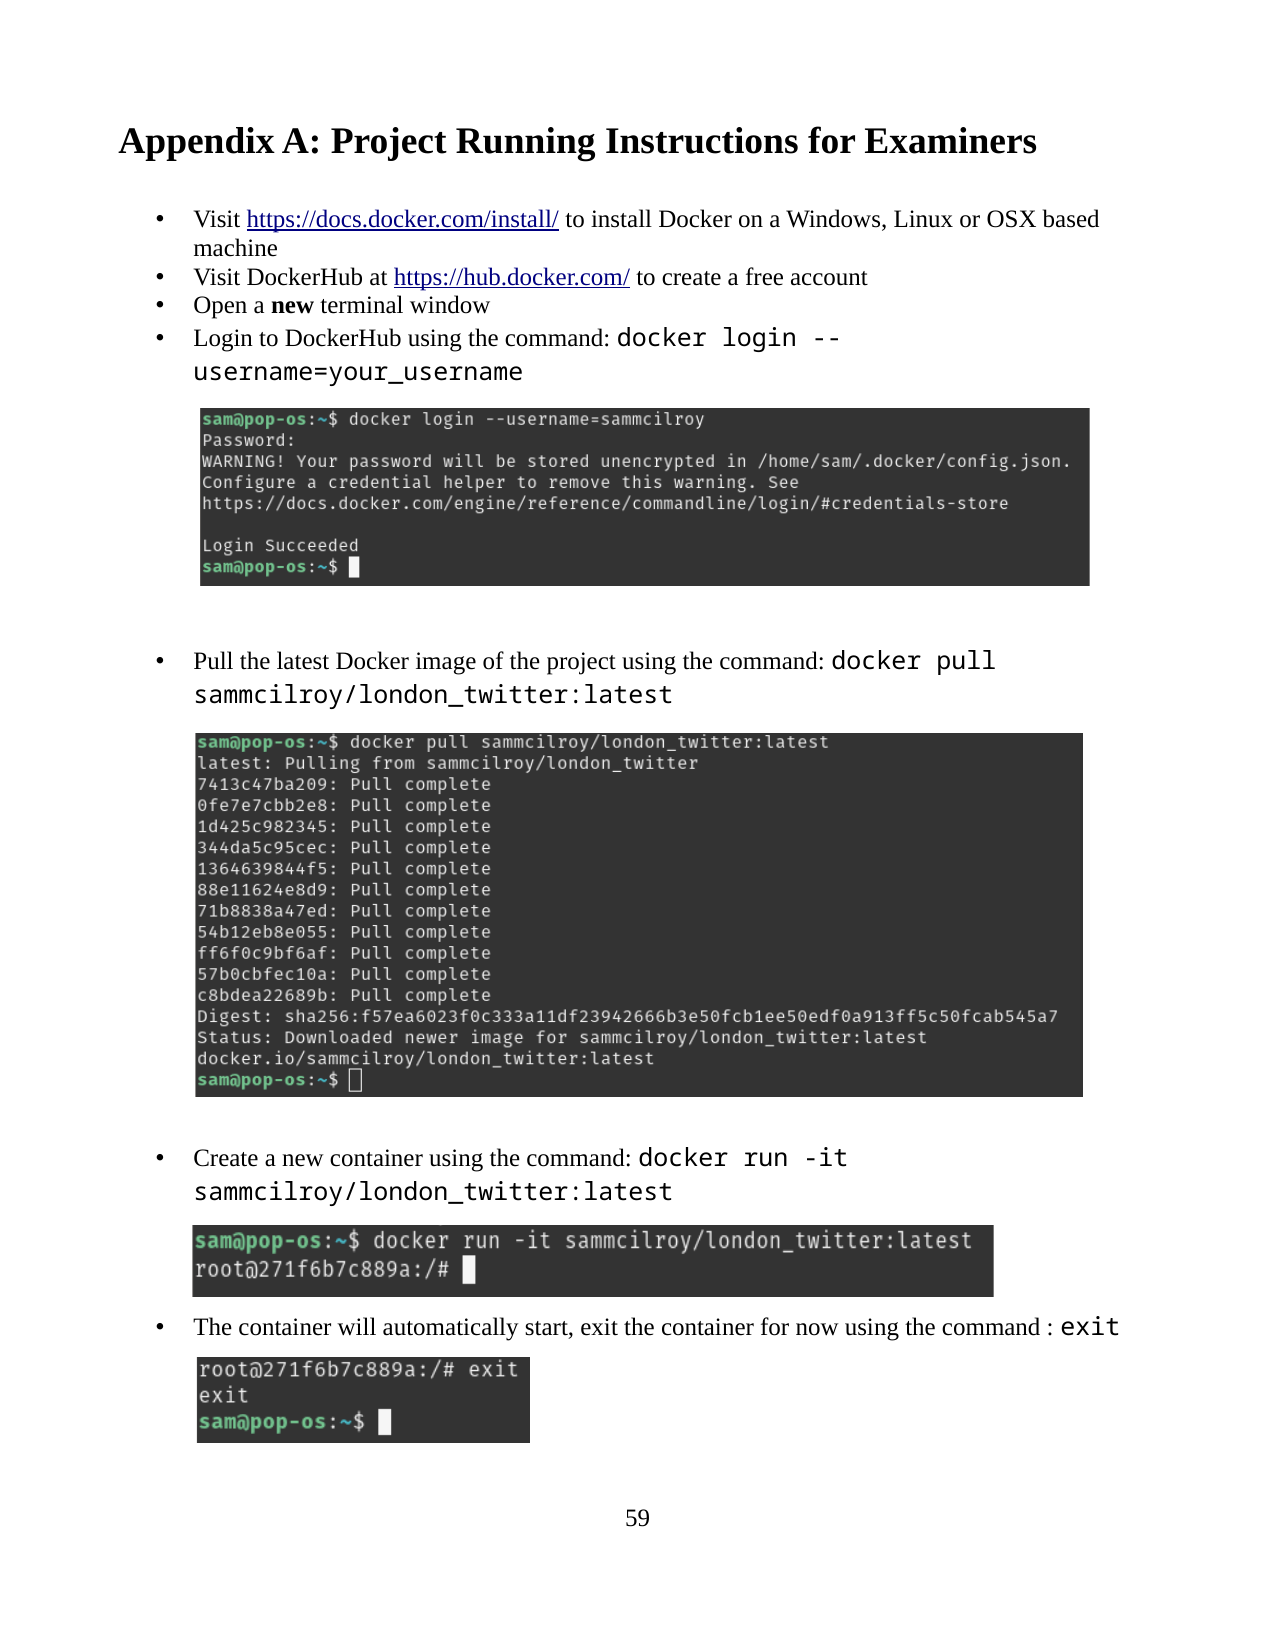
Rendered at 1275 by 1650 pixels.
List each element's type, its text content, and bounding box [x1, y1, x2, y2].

picture [200, 408, 1090, 586]
list Visit DockerHub at https://hub.docker.com/ to create a free account [156, 262, 1157, 291]
text Appendix A: Project Running Instructions for Examiners [118, 118, 1157, 161]
picture [192, 1225, 994, 1297]
picture [196, 1357, 530, 1443]
list Pull the latest Docker image of the project using the command: docker pull sammcilroy/london_twitter:latest [156, 642, 1157, 711]
list Create a new container using the command: docker run -it sammcilroy/london_twitter:latest [156, 1140, 1157, 1208]
list Open a new terminal window [156, 291, 1157, 319]
list The container will automatically start, exit the container for now using the command : exit [156, 1308, 1157, 1342]
list Visit https://docs.docker.com/install/ to install Docker on a Windows, Linux or OSX based machine [156, 204, 1157, 262]
list Login to DockerHub using the command: docker login --username=your_username [156, 319, 1157, 387]
picture [195, 733, 1083, 1097]
